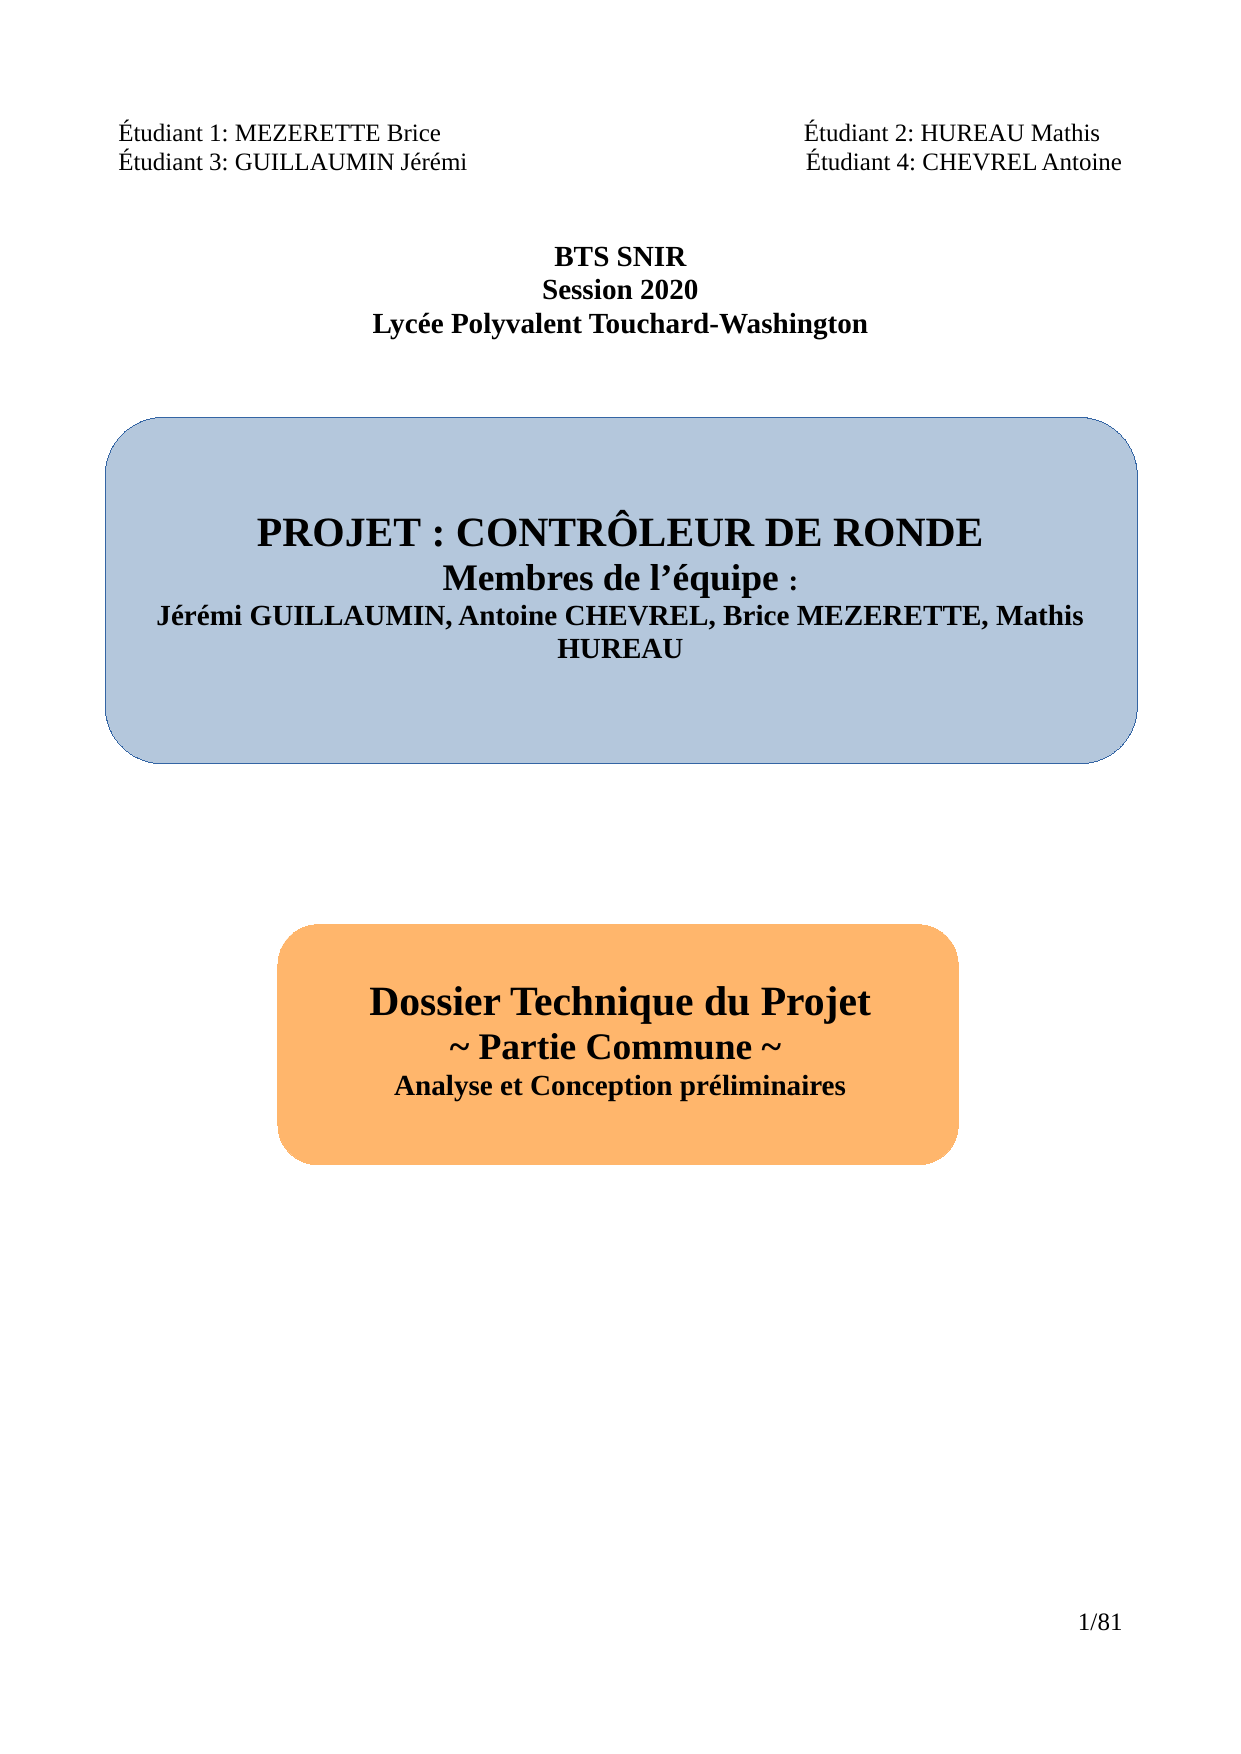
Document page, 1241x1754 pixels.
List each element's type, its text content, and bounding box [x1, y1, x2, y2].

text Analyse et Conception préliminaires [118, 1068, 277, 1101]
text ~ Partie Commune ~ [959, 1024, 1122, 1068]
text Analyse et Conception préliminaires [959, 1068, 1122, 1101]
text BTS SNIR [118, 239, 1122, 272]
text Dossier Technique du Projet [118, 977, 277, 1024]
text Lycée Polyvalent Touchard-Washington [118, 306, 1122, 339]
text Session 2020 [118, 272, 1122, 306]
text ~ Partie Commune ~ [118, 1024, 277, 1068]
text Dossier Technique du Projet [959, 977, 1122, 1024]
